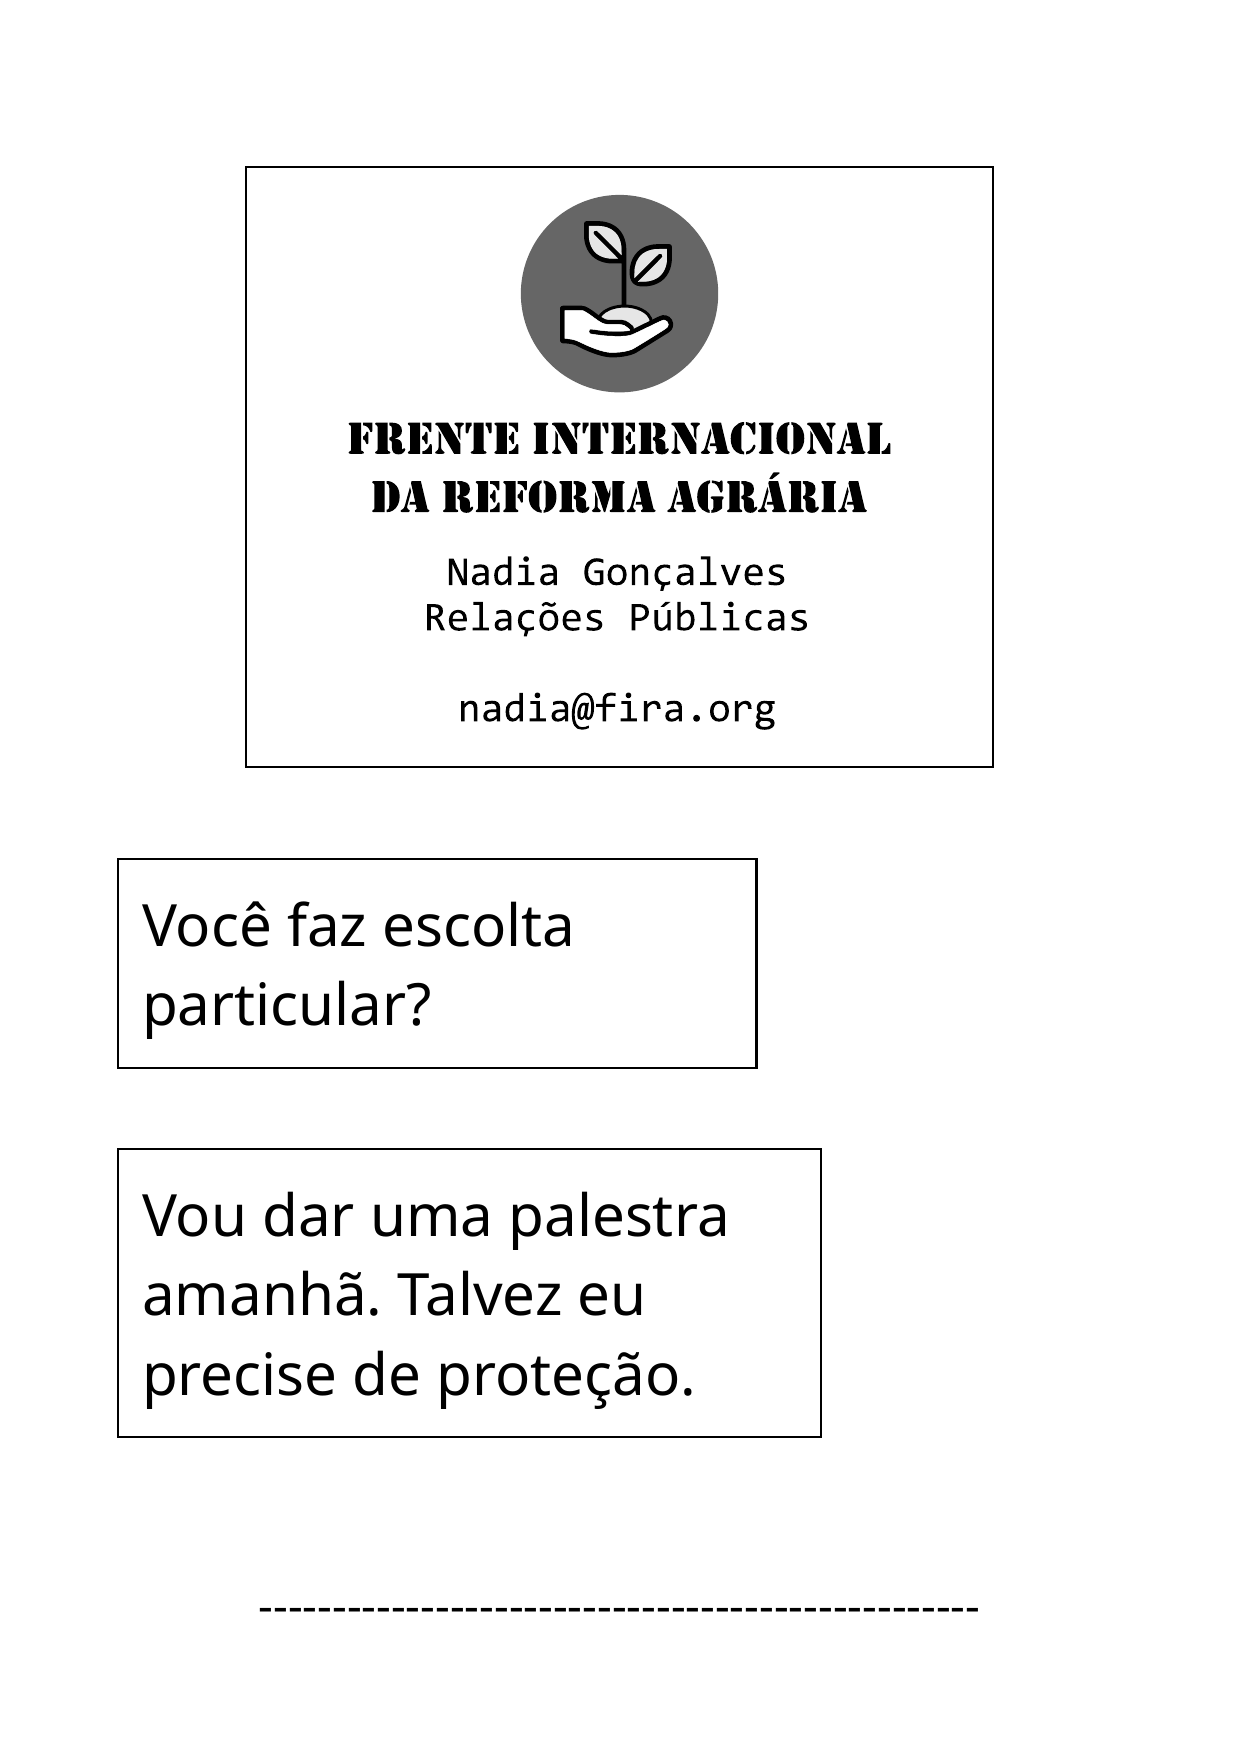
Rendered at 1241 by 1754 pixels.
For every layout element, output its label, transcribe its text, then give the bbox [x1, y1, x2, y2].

table_header Você faz escolta particular? [119, 860, 755, 1067]
table_header Vou dar uma palestra amanhã. Talvez eu precise de proteção. [119, 1150, 820, 1436]
